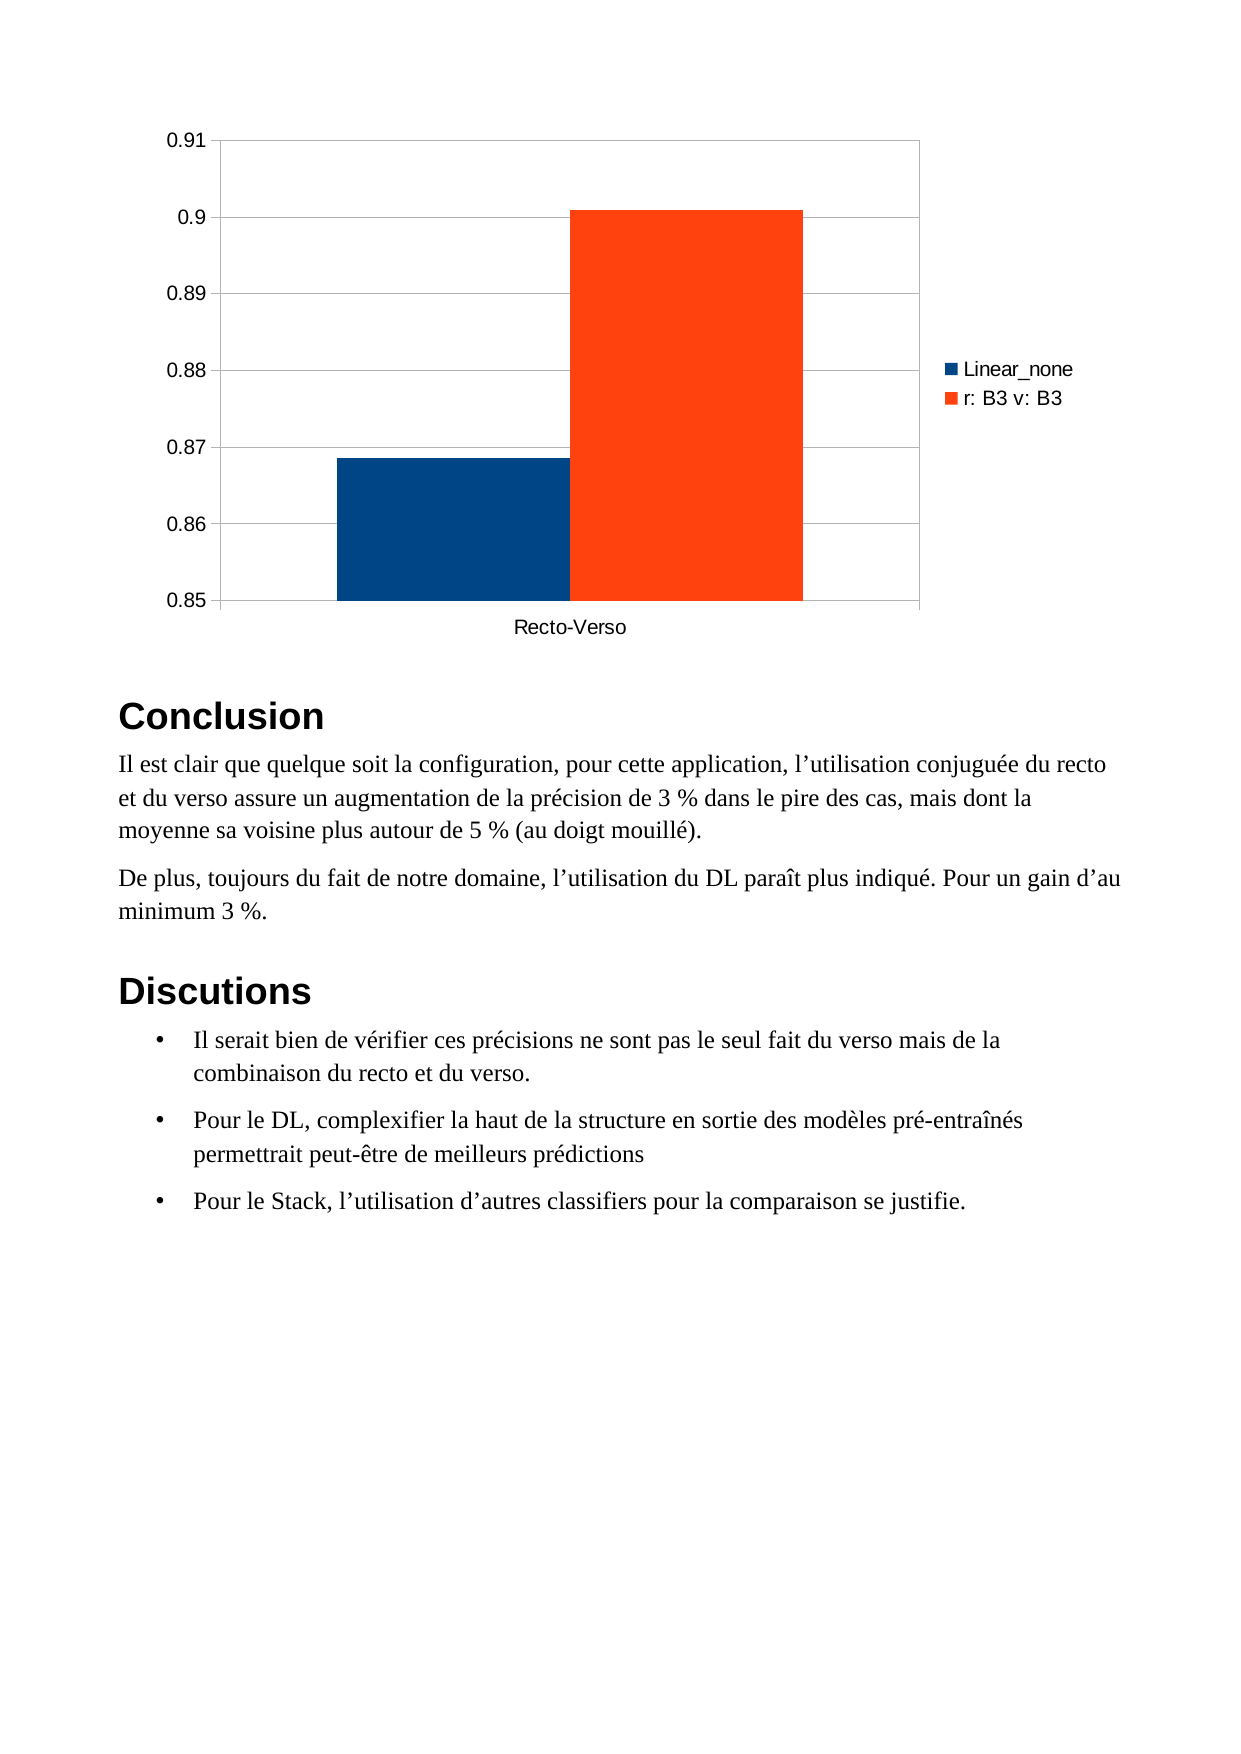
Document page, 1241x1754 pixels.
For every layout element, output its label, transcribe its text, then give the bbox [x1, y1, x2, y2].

subtitle Discutions [118, 969, 1122, 1012]
subtitle Conclusion [118, 693, 1122, 737]
text Il est clair que quelque soit la configuration, pour cette application, l’utilisation conjuguée du recto et du verso assure un augmentation de la précision de 3 % dans le pire des cas, mais dont la moyenne sa voisine plus autour de 5 % (au doigt mouillé). [118, 749, 1122, 844]
list Pour le DL, complexifier la haut de la structure en sortie des modèles pré-entraînés permettrait peut-être de meilleurs prédictions [156, 1106, 1122, 1167]
text De plus, toujours du fait de notre domaine, l’utilisation du DL paraît plus indiqué. Pour un gain d’au minimum 3 %. [118, 863, 1122, 925]
list Pour le Stack, l’utilisation d’autres classifiers pour la comparaison se justifie. [156, 1186, 1122, 1215]
list Il serait bien de vérifier ces précisions ne sont pas le seul fait du verso mais de la combinaison du recto et du verso. [156, 1025, 1122, 1087]
